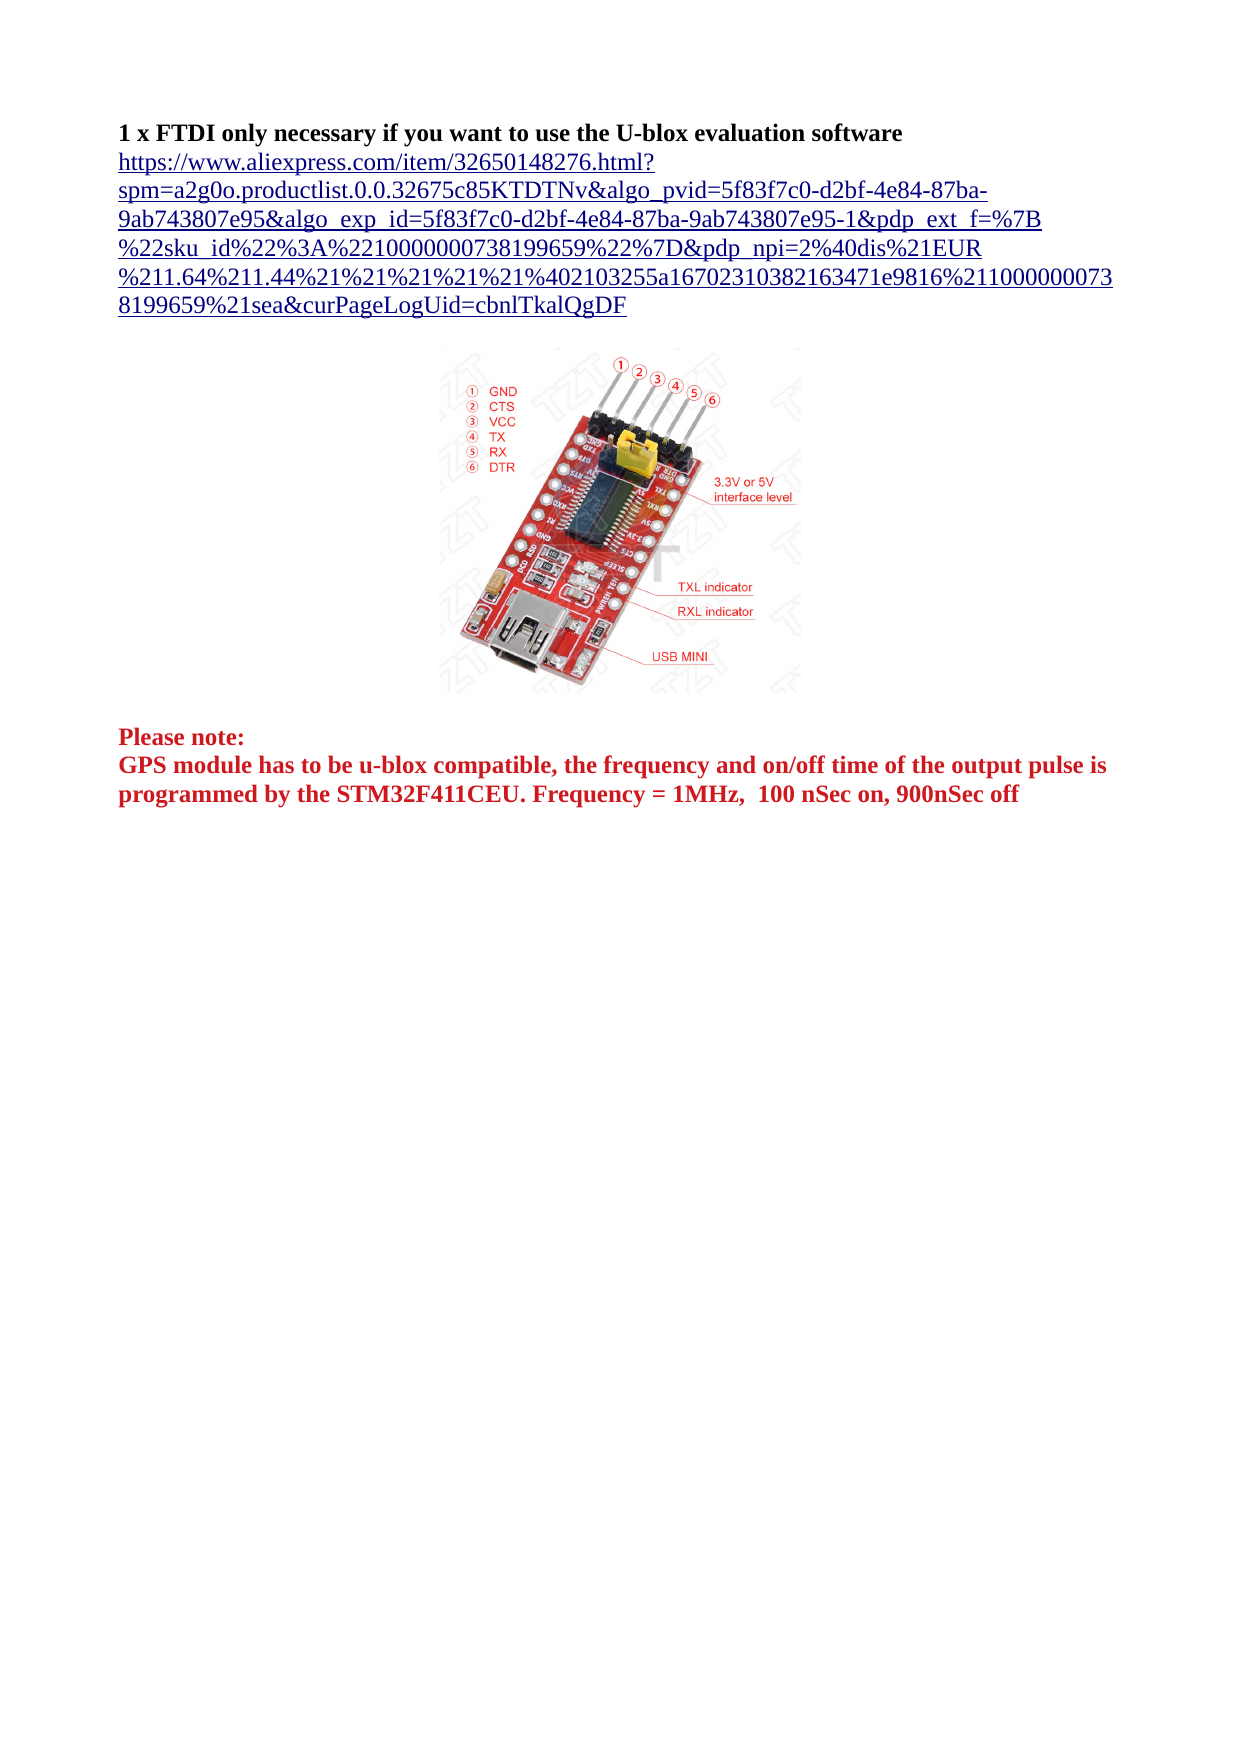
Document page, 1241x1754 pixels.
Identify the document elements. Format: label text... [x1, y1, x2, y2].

picture [438, 348, 802, 693]
text Please note: [118, 722, 1122, 751]
text 1 x FTDI only necessary if you want to use the U-blox evaluation software [118, 118, 1122, 147]
text GPS module has to be u-blox compatible, the frequency and on/off time of the output pulse is programmed by the STM32F411CEU. Frequency = 1MHz, 100 nSec on, 900nSec off [118, 751, 1122, 808]
text https://www.aliexpress.com/item/32650148276.html?spm=a2g0o.productlist.0.0.32675c85KTDTNv&algo_pvid=5f83f7c0-d2bf-4e84-87ba-9ab743807e95&algo_exp_id=5f83f7c0-d2bf-4e84-87ba-9ab743807e95-1&pdp_ext_f=%7B%22sku_id%22%3A%2210000000738199659%22%7D&pdp_npi=2%40dis%21EUR%211.64%211.44%21%21%21%21%21%402103255a16702310382163471e9816%2110000000738199659%21sea&curPageLogUid=cbnlTkalQgDF [118, 147, 1122, 319]
